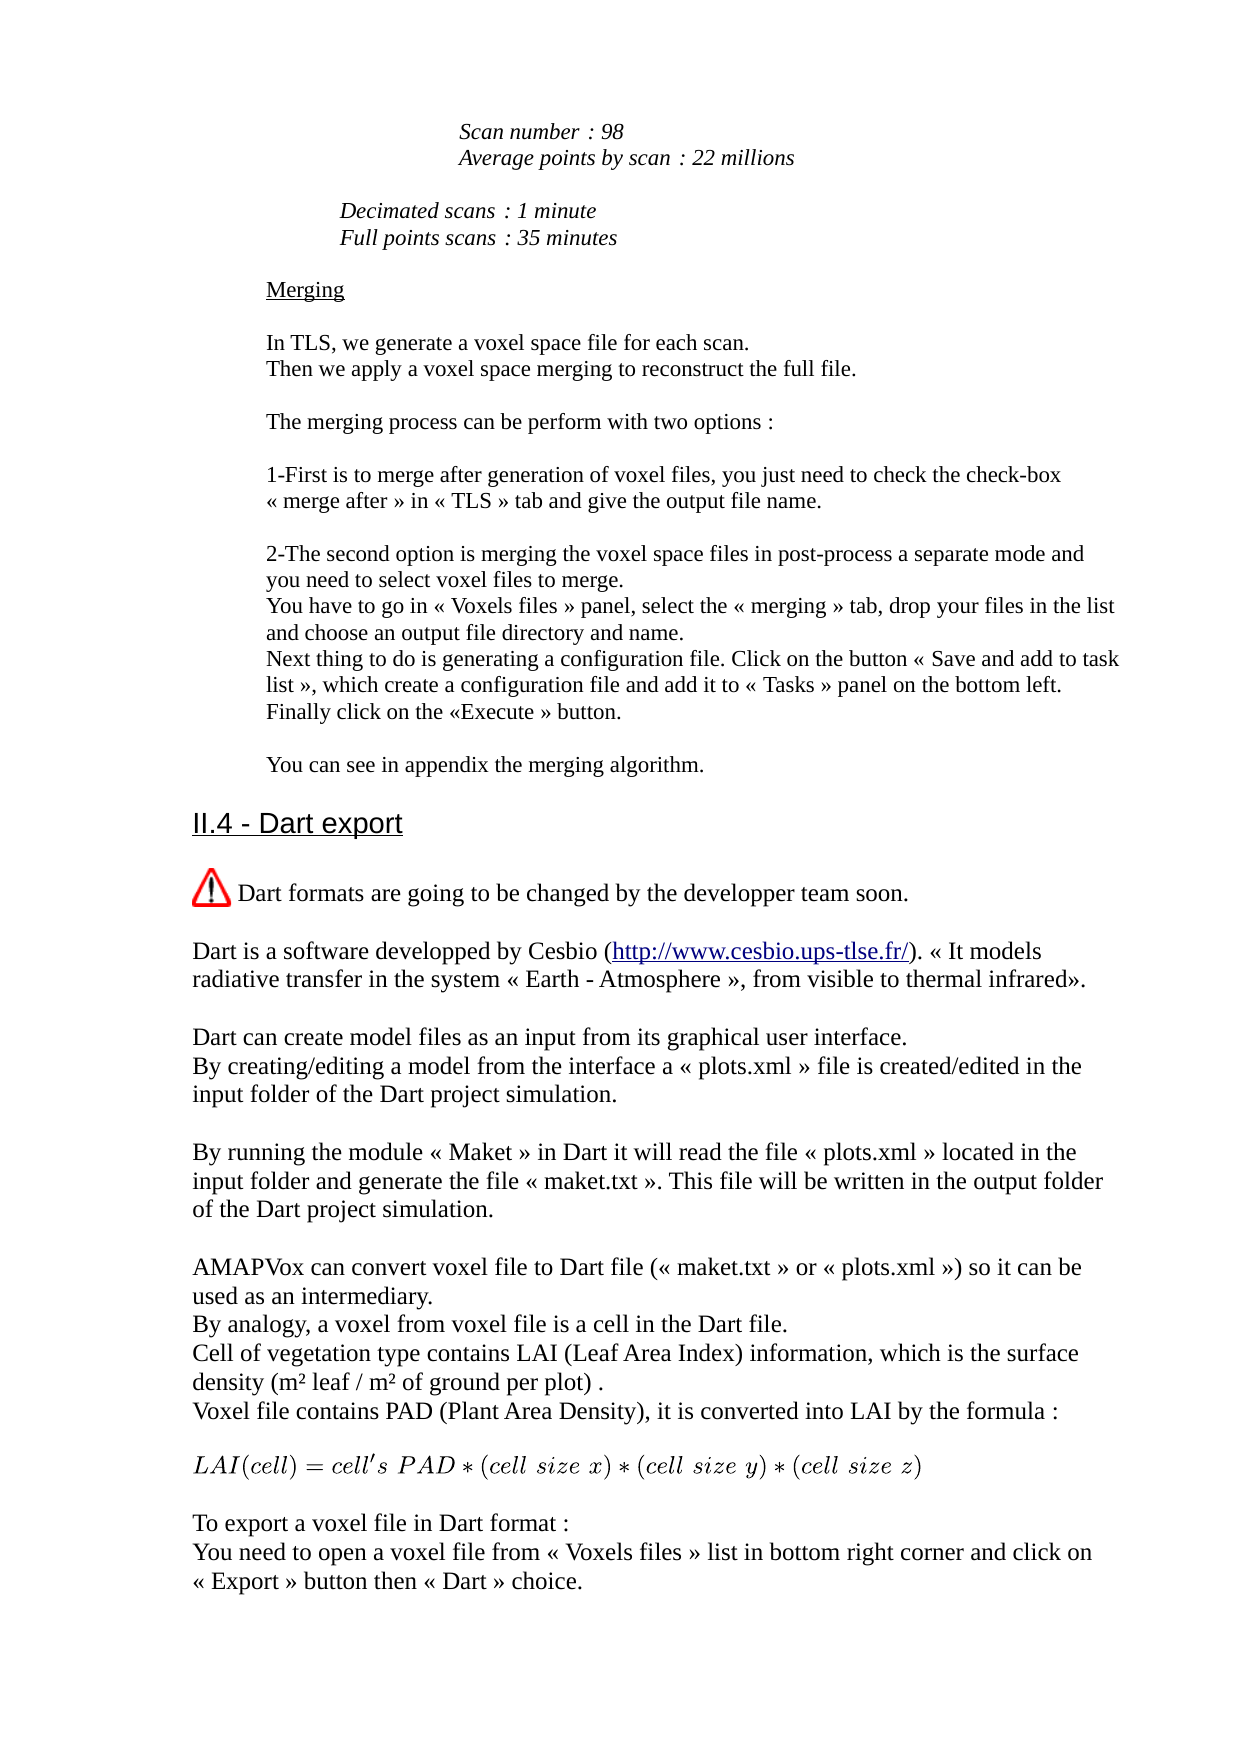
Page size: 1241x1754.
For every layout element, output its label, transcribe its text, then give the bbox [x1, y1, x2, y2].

text Merging [266, 276, 1122, 303]
subtitle II.4 - Dart export [192, 806, 1122, 839]
text In TLS, we generate a voxel space file for each scan. [266, 329, 1122, 355]
text The merging process can be perform with two options : [266, 408, 1122, 434]
text By analogy, a voxel from voxel file is a cell in the Dart file. [192, 1309, 1122, 1338]
text Next thing to do is generating a configuration file. Click on the button « Save and add to task list », which create a configuration file and add it to « Tasks » panel on the bottom left. [266, 645, 1122, 698]
text Cell of vegetation type contains LAI (Leaf Area Index) information, which is the surface density (m² leaf / m² of ground per plot) . [192, 1338, 1122, 1396]
picture [192, 868, 232, 907]
text By running the module « Maket » in Dart it will read the file « plots.xml » located in the input folder and generate the file « maket.txt ». This file will be written in the output folder of the Dart project simulation. [192, 1137, 1122, 1223]
text Dart is a software developped by Cesbio (http://www.cesbio.ups-tlse.fr/). « It models radiative transfer in the system « Earth - Atmosphere », from visible to thermal infrared». [192, 936, 1122, 993]
text Average points by scan : 22 millions [266, 144, 1122, 171]
text 2-The second option is merging the voxel space files in post-process a separate mode and you need to select voxel files to merge. [266, 540, 1122, 592]
text Voxel file contains PAD (Plant Area Density), it is converted into LAI by the formula : [192, 1396, 1122, 1424]
text Dart formats are going to be changed by the developper team soon. [232, 868, 1122, 907]
text Full points scans : 35 minutes [266, 223, 1122, 250]
text Finally click on the «Execute » button. [266, 698, 1122, 724]
text To export a voxel file in Dart format : [192, 1508, 1122, 1537]
text You need to open a voxel file from « Voxels files » list in bottom right corner and click on « Export » button then « Dart » choice. [192, 1537, 1122, 1595]
text You can see in appendix the merging algorithm. [266, 751, 1122, 777]
text By creating/editing a model from the interface a « plots.xml » file is created/edited in the input folder of the Dart project simulation. [192, 1051, 1122, 1108]
text You have to go in « Voxels files » panel, select the « merging » tab, drop your files in the list and choose an output file directory and name. [266, 592, 1122, 645]
text Decimated scans : 1 minute [266, 197, 1122, 223]
text Scan number : 98 [266, 118, 1122, 144]
text AMAPVox can convert voxel file to Dart file (« maket.txt » or « plots.xml ») so it can be used as an intermediary. [192, 1252, 1122, 1309]
text Then we apply a voxel space merging to reconstruct the full file. [266, 355, 1122, 382]
text 1-First is to merge after generation of voxel files, you just need to check the check-box « merge after » in « TLS » tab and give the output file name. [266, 461, 1122, 513]
text Dart can create model files as an input from its graphical user interface. [192, 1022, 1122, 1051]
